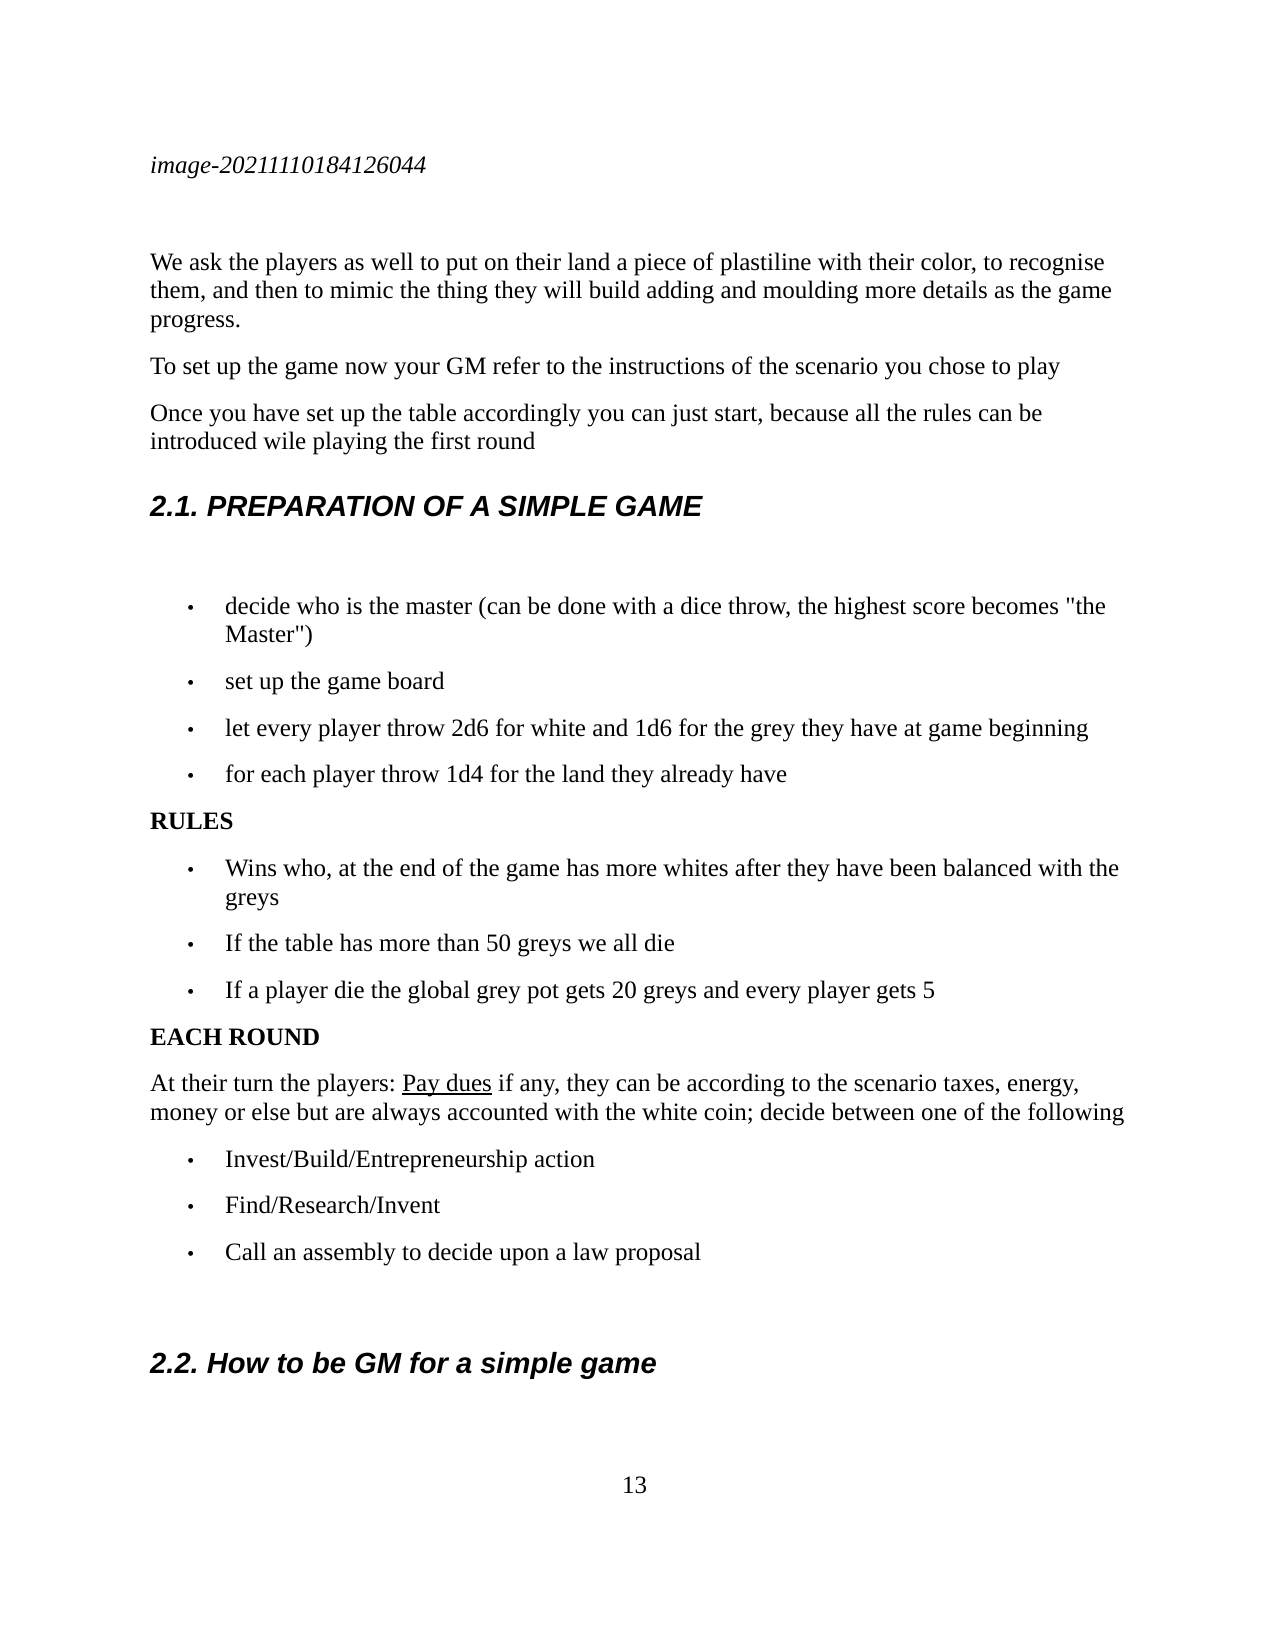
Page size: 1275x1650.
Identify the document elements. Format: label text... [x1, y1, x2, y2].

list If a player die the global grey pot gets 20 greys and every player gets 5 [187, 975, 1125, 1004]
subtitle 2.1. PREPARATION OF A SIMPLE GAME [150, 489, 1125, 523]
list set up the game board [187, 666, 1125, 695]
list Wins who, at the end of the game has more whites after they have been balanced with the greys [187, 853, 1125, 910]
text To set up the game now your GM refer to the instructions of the scenario you chose to play [150, 351, 1125, 380]
list for each player throw 1d4 for the land they already have [187, 759, 1125, 788]
text Once you have set up the table accordingly you can just start, because all the rules can be introduced wile playing the first round [150, 398, 1125, 455]
text At their turn the players: Pay dues if any, they can be according to the scenario taxes, energy, money or else but are always accounted with the white coin; decide between one of the following [150, 1068, 1125, 1126]
list Invest/Build/Entrepreneurship action [187, 1144, 1125, 1172]
list let every player throw 2d6 for white and 1d6 for the grey they have at game beginning [187, 713, 1125, 742]
list If the table has more than 50 greys we all die [187, 928, 1125, 957]
list decide who is the master (can be done with a dice throw, the highest score becomes "the Master") [187, 591, 1125, 648]
text RULES [150, 806, 1125, 835]
text We ask the players as well to put on their land a piece of plastiline with their color, to recognise them, and then to mimic the thing they will build adding and moulding more details as the game progress. [150, 247, 1125, 333]
text image-20211110184126044 [150, 150, 1125, 179]
list Find/Research/Invent [187, 1190, 1125, 1219]
list Call an assembly to decide upon a law proposal [187, 1237, 1125, 1266]
subtitle 2.2. How to be GM for a simple game [150, 1346, 1125, 1380]
text EACH ROUND [150, 1022, 1125, 1050]
